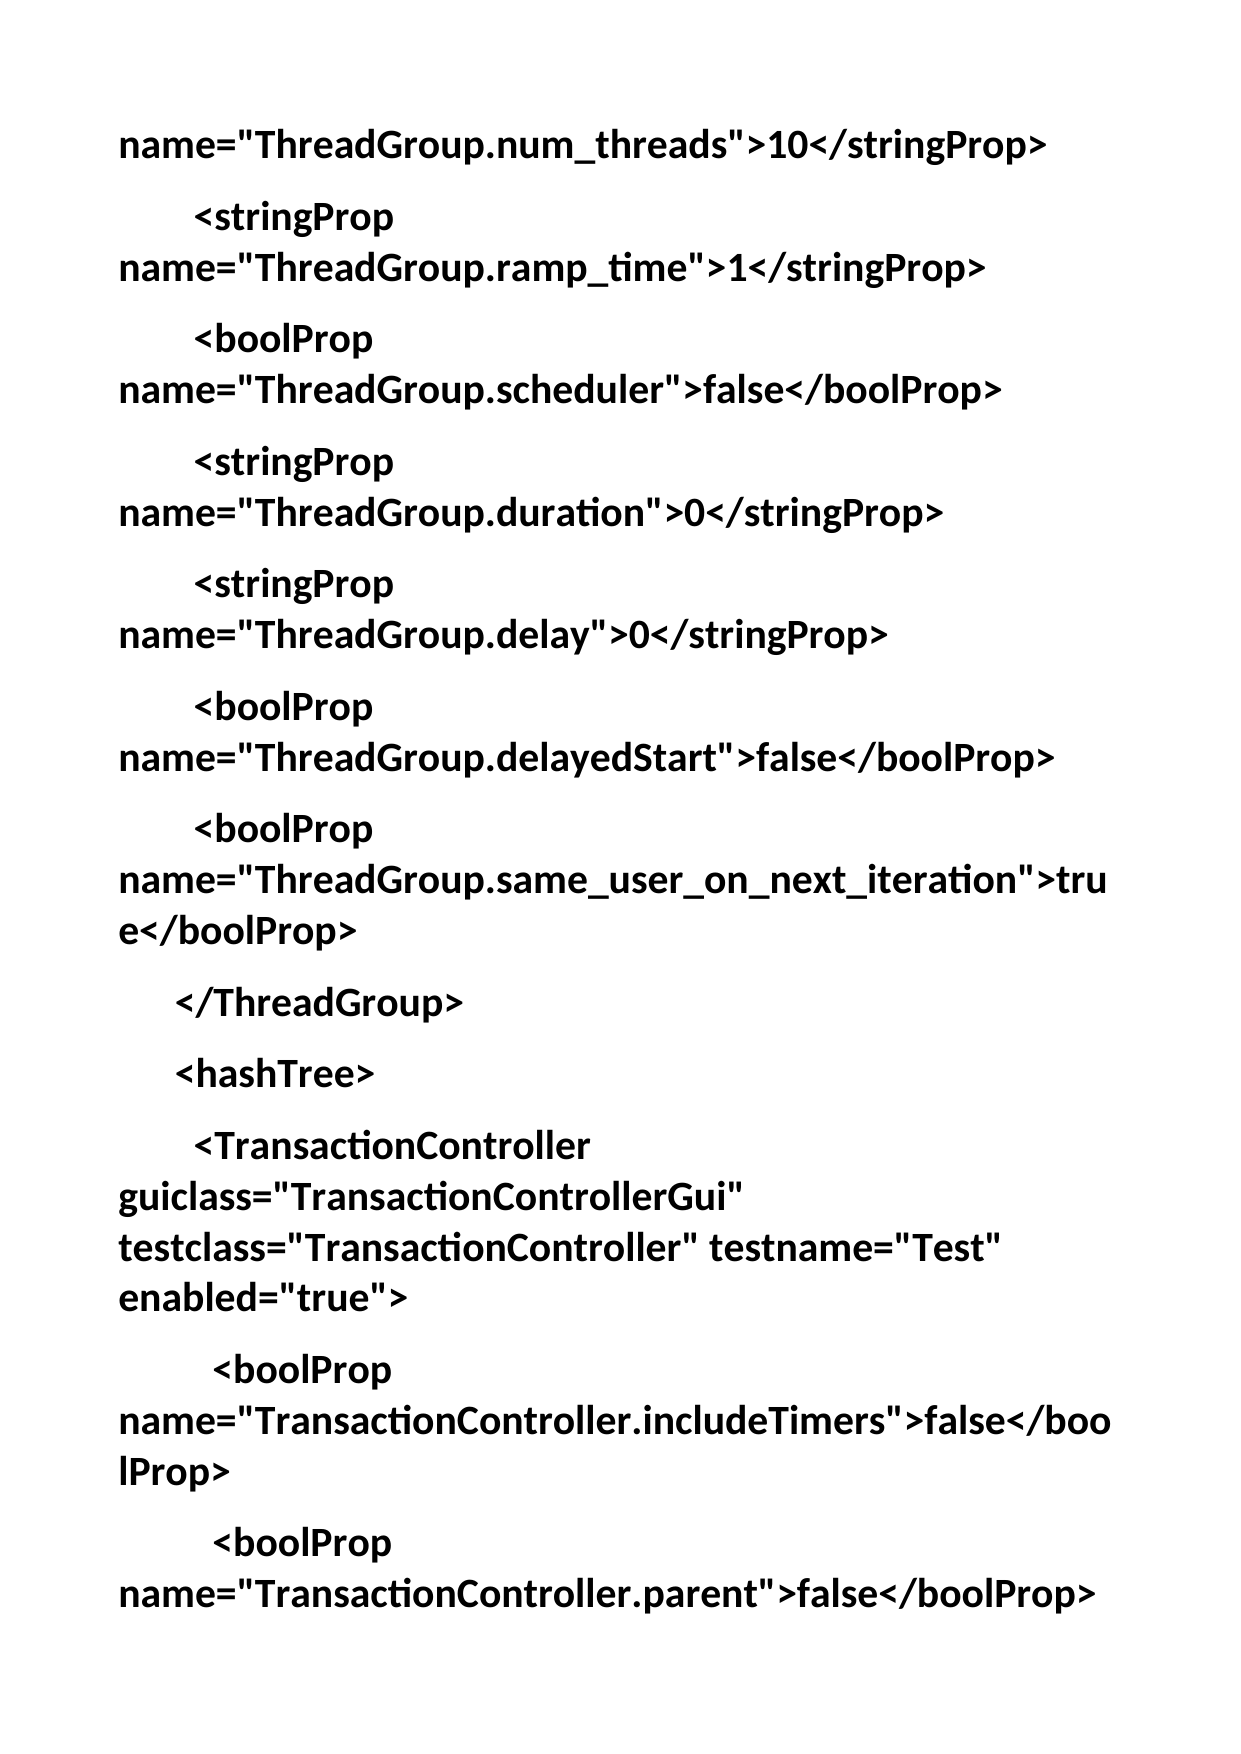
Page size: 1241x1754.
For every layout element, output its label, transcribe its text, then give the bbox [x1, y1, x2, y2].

text <stringProp name="ThreadGroup.duration">0</stringProp> [118, 435, 1122, 536]
text name="ThreadGroup.num_threads">10</stringProp> [118, 118, 1122, 169]
text <boolProp name="TransactionController.includeTimers">false</boolProp> [118, 1343, 1122, 1496]
text <hashTree> [118, 1047, 1122, 1098]
text </ThreadGroup> [118, 976, 1122, 1026]
text <boolProp name="TransactionController.parent">false</boolProp> [118, 1516, 1122, 1618]
text <boolProp name="ThreadGroup.scheduler">false</boolProp> [118, 312, 1122, 414]
text <stringProp name="ThreadGroup.delay">0</stringProp> [118, 557, 1122, 659]
text <boolProp name="ThreadGroup.delayedStart">false</boolProp> [118, 680, 1122, 781]
text <TransactionController guiclass="TransactionControllerGui" testclass="TransactionController" testname="Test" enabled="true"> [118, 1119, 1122, 1322]
text <boolProp name="ThreadGroup.same_user_on_next_iteration">true</boolProp> [118, 802, 1122, 955]
text <stringProp name="ThreadGroup.ramp_time">1</stringProp> [118, 190, 1122, 291]
